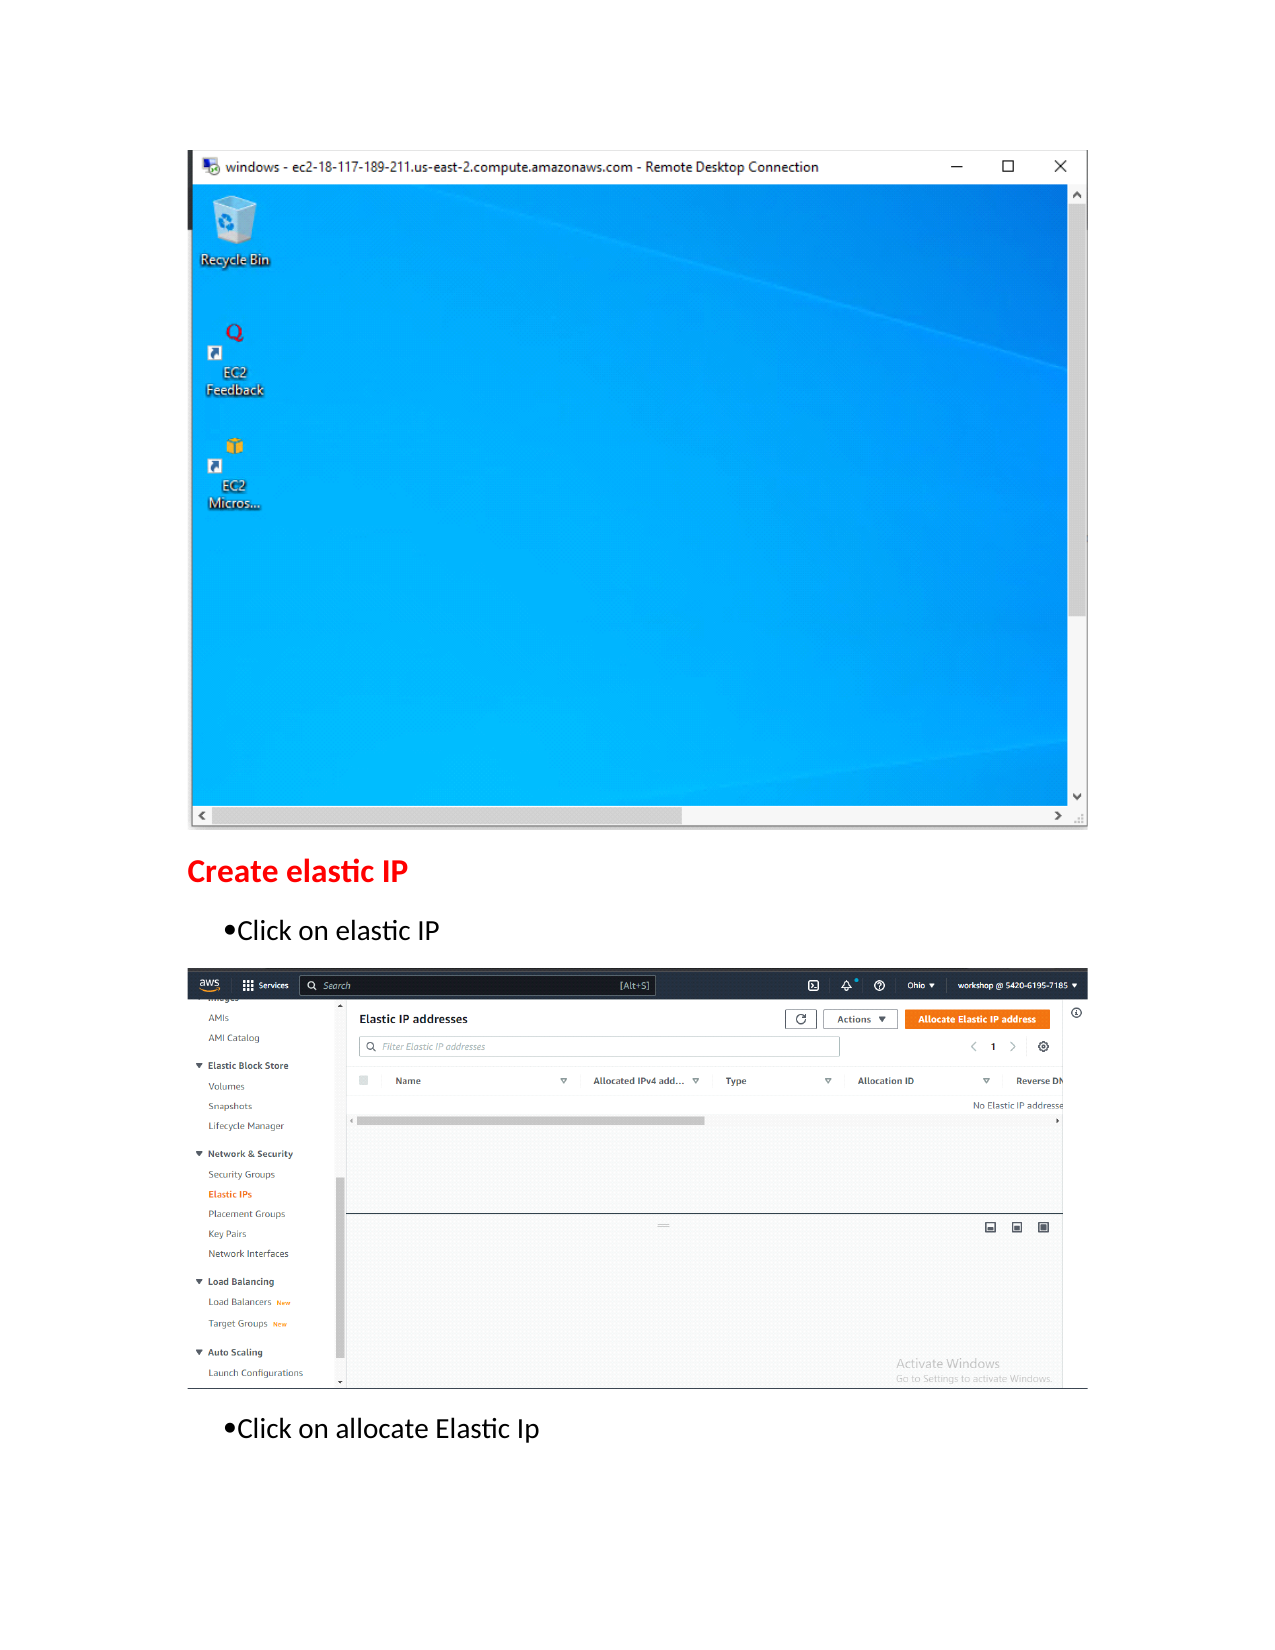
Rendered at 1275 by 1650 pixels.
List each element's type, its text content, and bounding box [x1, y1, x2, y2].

text Create elastic IP [187, 851, 1087, 891]
list Click on allocate Elastic Ip [225, 1410, 1087, 1445]
list Click on elastic IP [225, 912, 1087, 948]
